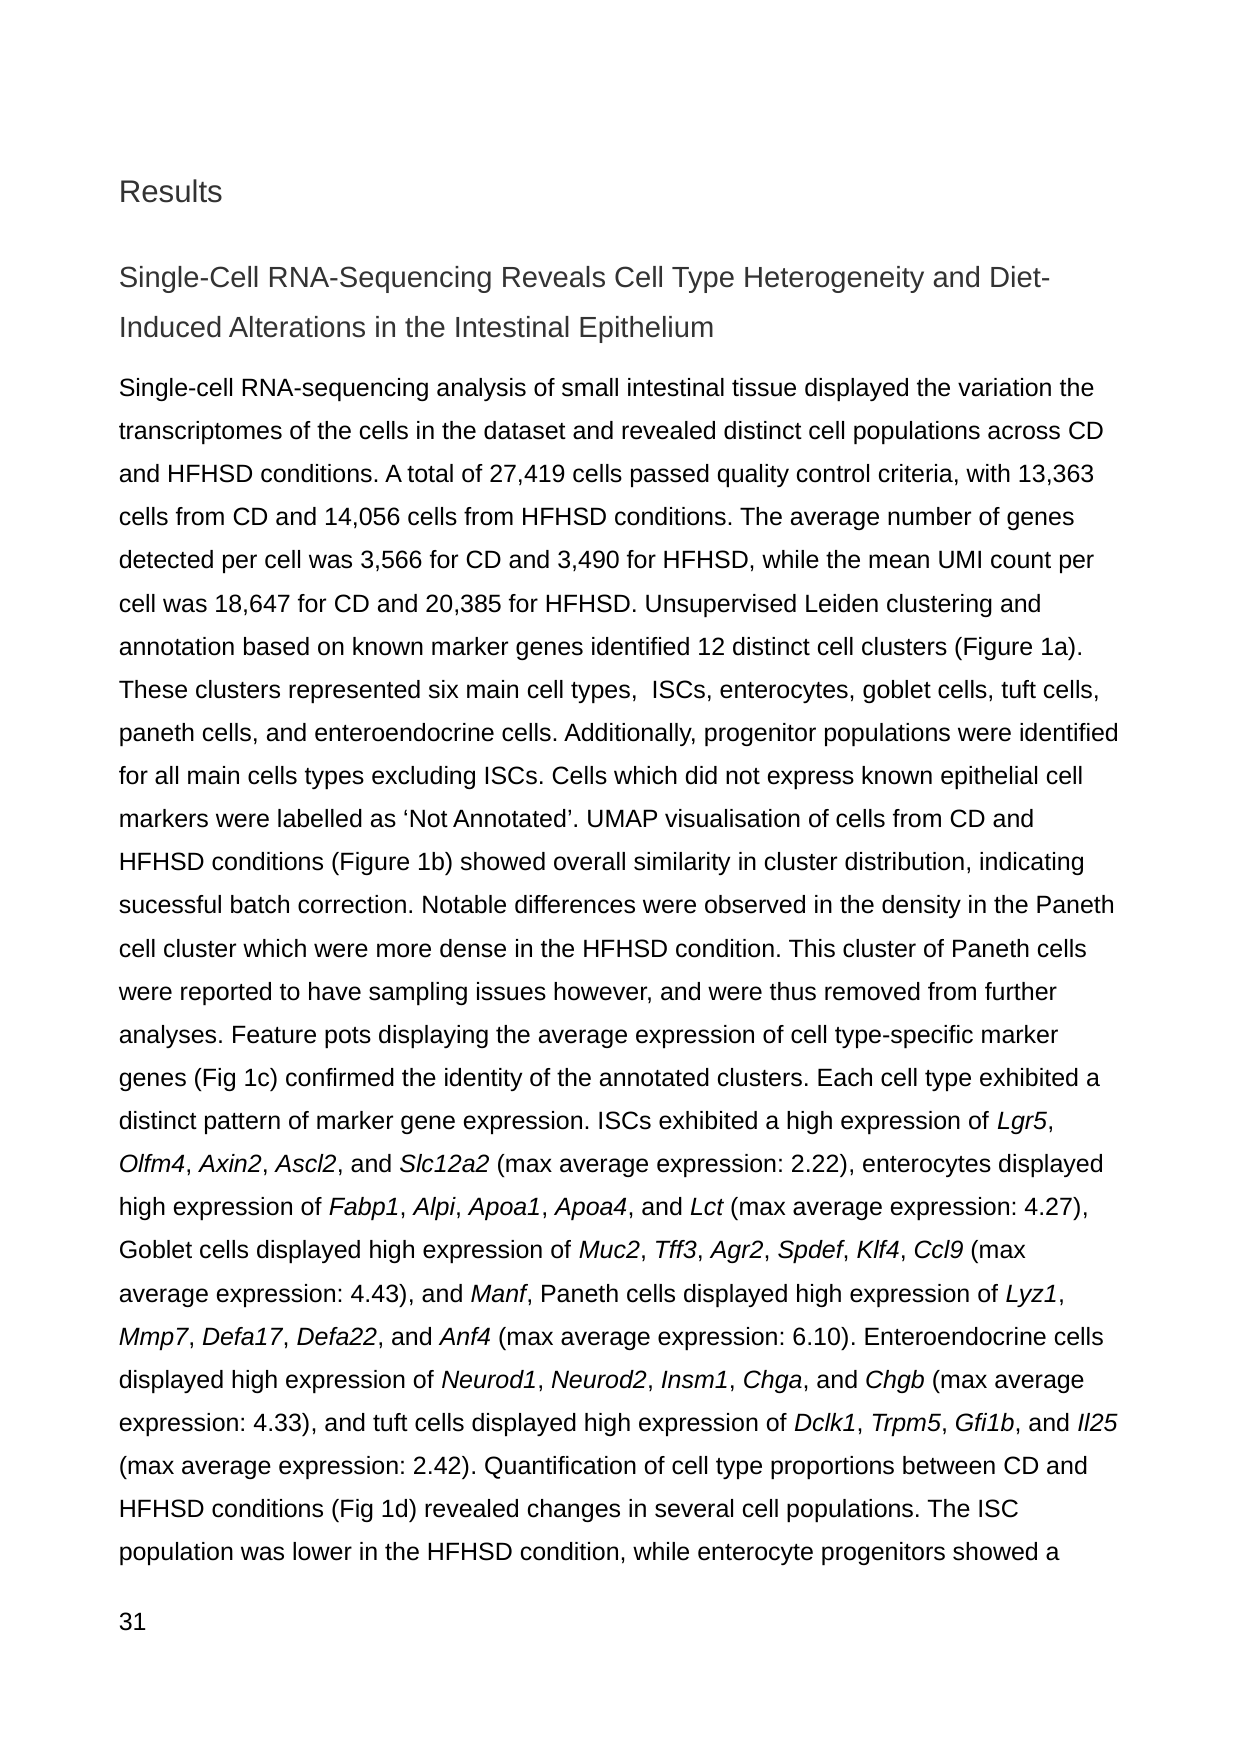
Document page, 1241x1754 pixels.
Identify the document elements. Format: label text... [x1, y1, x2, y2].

subtitle Single-Cell RNA-Sequencing Reveals Cell Type Heterogeneity and Diet-Induced Alterations in the Intestinal Epithelium [118, 260, 1122, 344]
text Single-cell RNA-sequencing analysis of small intestinal tissue displayed the variation the transcriptomes of the cells in the dataset and revealed distinct cell populations across CD and HFHSD conditions. A total of 27,419 cells passed quality control criteria, with 13,363 cells from CD and 14,056 cells from HFHSD conditions. The average number of genes detected per cell was 3,566 for CD and 3,490 for HFHSD, while the mean UMI count per cell was 18,647 for CD and 20,385 for HFHSD. Unsupervised Leiden clustering and annotation based on known marker genes identified 12 distinct cell clusters (Figure 1a). These clusters represented six main cell types, ISCs, enterocytes, goblet cells, tuft cells, paneth cells, and enteroendocrine cells. Additionally, progenitor populations were identified for all main cells types excluding ISCs. Cells which did not express known epithelial cell markers were labelled as ‘Not Annotated’. UMAP visualisation of cells from CD and HFHSD conditions (Figure 1b) showed overall similarity in cluster distribution, indicating sucessful batch correction. Notable differences were observed in the density in the Paneth cell cluster which were more dense in the HFHSD condition. This cluster of Paneth cells were reported to have sampling issues however, and were thus removed from further analyses. Feature pots displaying the average expression of cell type-specific marker genes (Fig 1c) confirmed the identity of the annotated clusters. Each cell type exhibited a distinct pattern of marker gene expression. ISCs exhibited a high expression of Lgr5, Olfm4, Axin2, Ascl2, and Slc12a2 (max average expression: 2.22), enterocytes displayed high expression of Fabp1, Alpi, Apoa1, Apoa4, and Lct (max average expression: 4.27), Goblet cells displayed high expression of Muc2, Tff3, Agr2, Spdef, Klf4, Ccl9 (max average expression: 4.43), and Manf, Paneth cells displayed high expression of Lyz1, Mmp7, Defa17, Defa22, and Anf4 (max average expression: 6.10). Enteroendocrine cells displayed high expression of Neurod1, Neurod2, Insm1, Chga, and Chgb (max average expression: 4.33), and tuft cells displayed high expression of Dclk1, Trpm5, Gfi1b, and Il25 (max average expression: 2.42). Quantification of cell type proportions between CD and HFHSD conditions (Fig 1d) revealed changes in several cell populations. The ISC population was lower in the HFHSD condition, while enterocyte progenitors showed a [118, 373, 1122, 1566]
subtitle Results [118, 173, 1122, 208]
